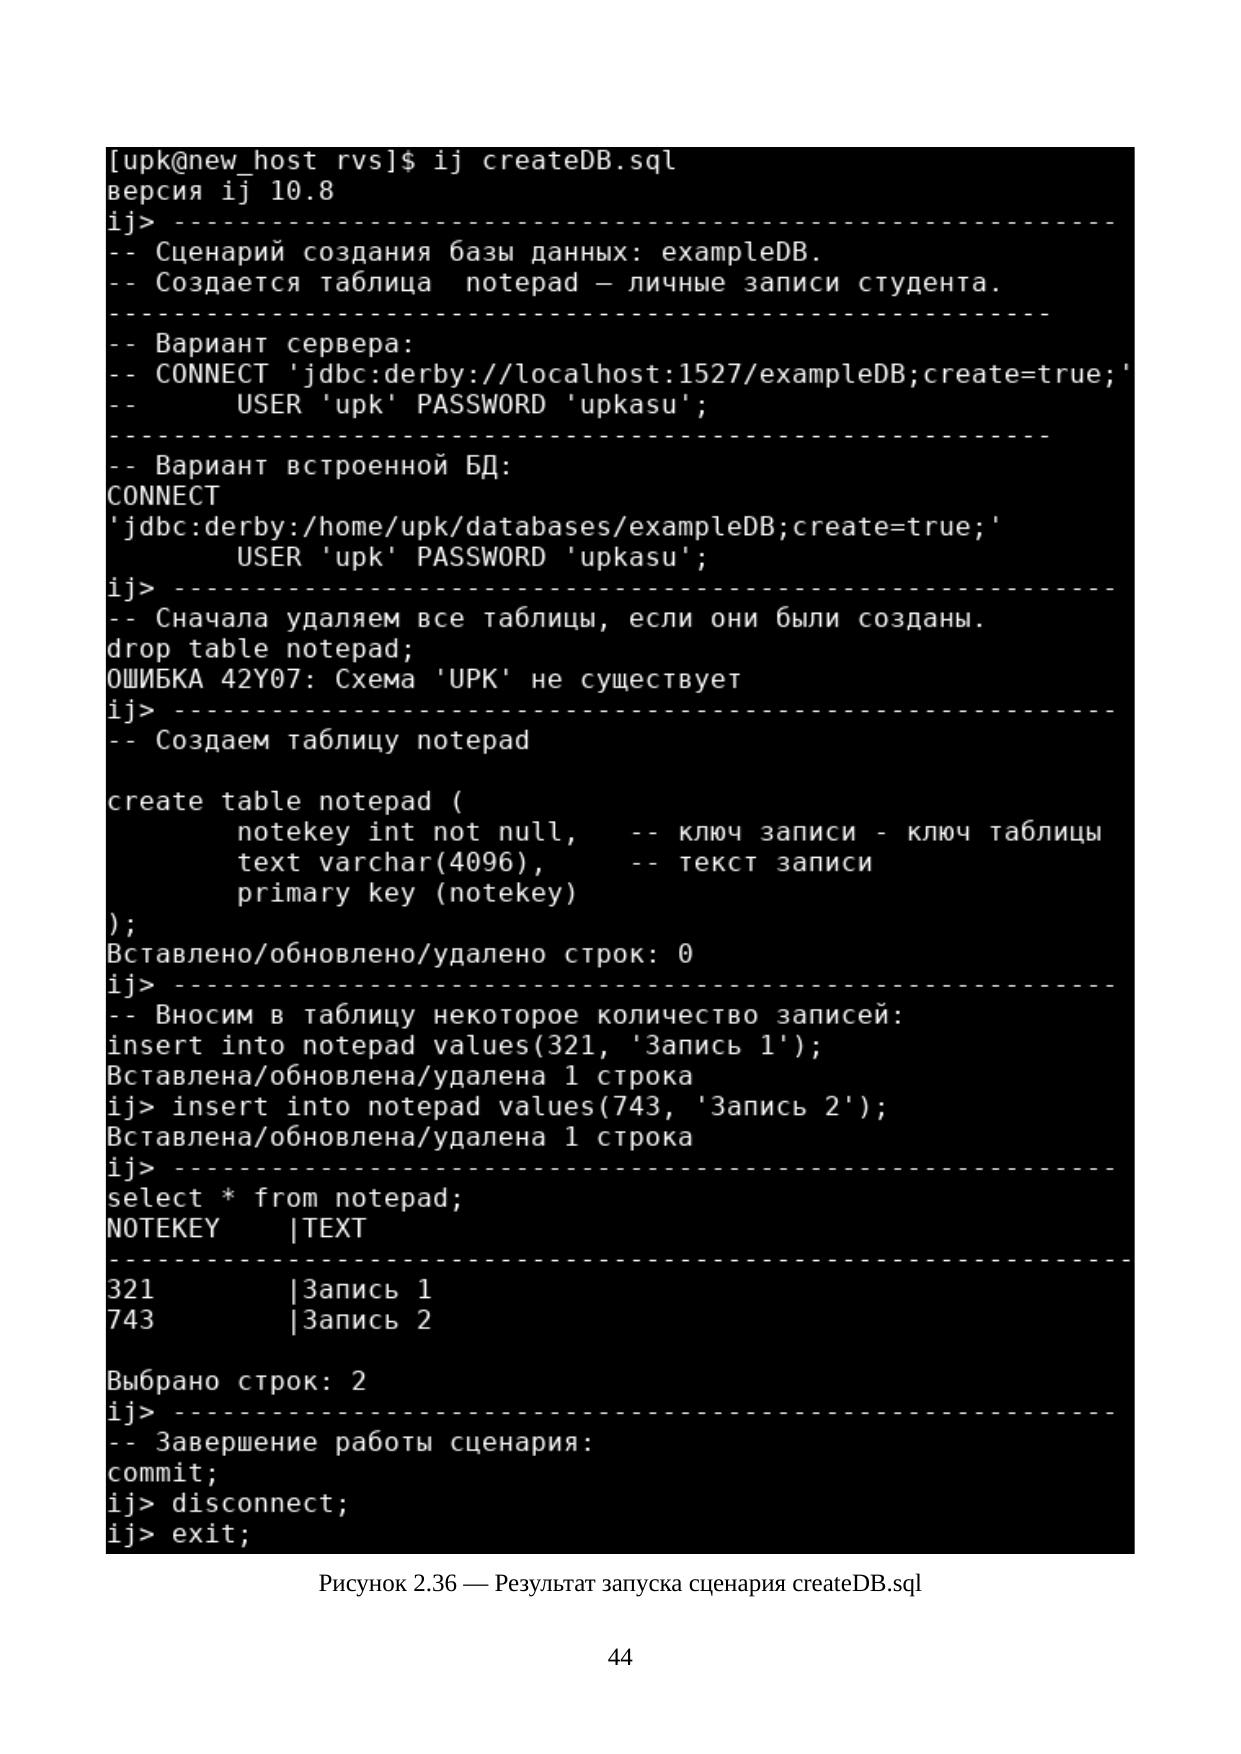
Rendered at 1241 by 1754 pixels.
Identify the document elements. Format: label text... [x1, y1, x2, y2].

text Рисунок 2.36 — Результат запуска сценария createDB.sql [118, 1554, 1122, 1597]
text [118, 142, 1122, 147]
picture [105, 147, 1135, 1554]
